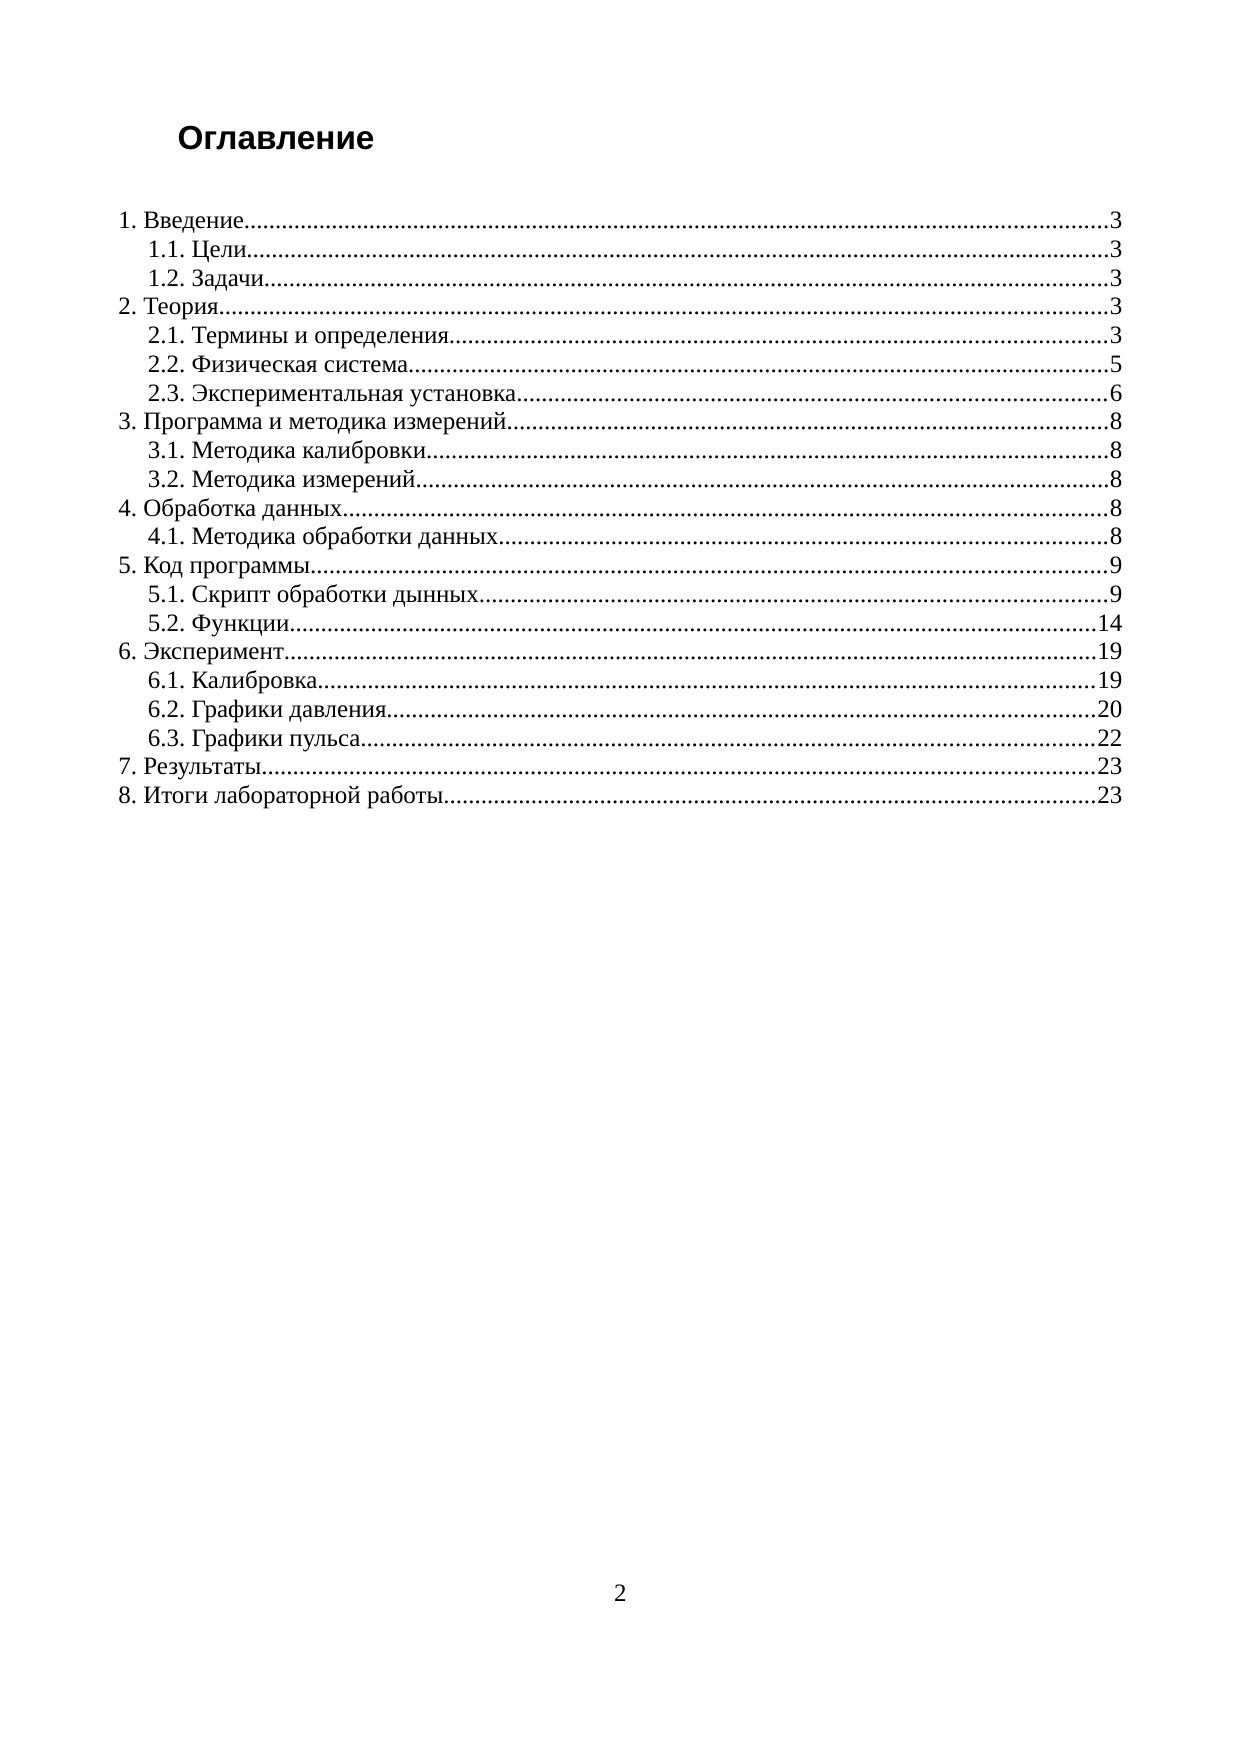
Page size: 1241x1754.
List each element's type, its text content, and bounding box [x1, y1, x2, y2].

text 4. Обработка данных 8 [118, 493, 1122, 521]
text 5.1. Скрипт обработки дынных 9 [148, 579, 1122, 608]
text 1. Введение 3 [118, 205, 1122, 234]
text 5. Код программы 9 [118, 550, 1122, 579]
text 6.1. Калибровка 19 [148, 665, 1122, 694]
text 8. Итоги лабораторной работы 23 [118, 780, 1122, 809]
text 2.1. Термины и определения 3 [148, 320, 1122, 349]
text 2. Теория 3 [118, 291, 1122, 320]
text 3.2. Методика измерений 8 [148, 464, 1122, 493]
text 1.2. Задачи 3 [148, 263, 1122, 291]
text 5.2. Функции 14 [148, 608, 1122, 636]
text 6.2. Графики давления 20 [148, 694, 1122, 723]
subtitle Оглавление [118, 118, 1122, 157]
text 6.3. Графики пульса 22 [148, 723, 1122, 751]
text 7. Результаты 23 [118, 751, 1122, 780]
text 2.3. Экспериментальная установка 6 [148, 378, 1122, 406]
text 3.1. Методика калибровки 8 [148, 435, 1122, 464]
text 2.2. Физическая система 5 [148, 349, 1122, 378]
text 6. Эксперимент 19 [118, 636, 1122, 665]
text 3. Программа и методика измерений 8 [118, 406, 1122, 435]
text 4.1. Методика обработки данных 8 [148, 521, 1122, 550]
text 1.1. Цели 3 [148, 234, 1122, 263]
